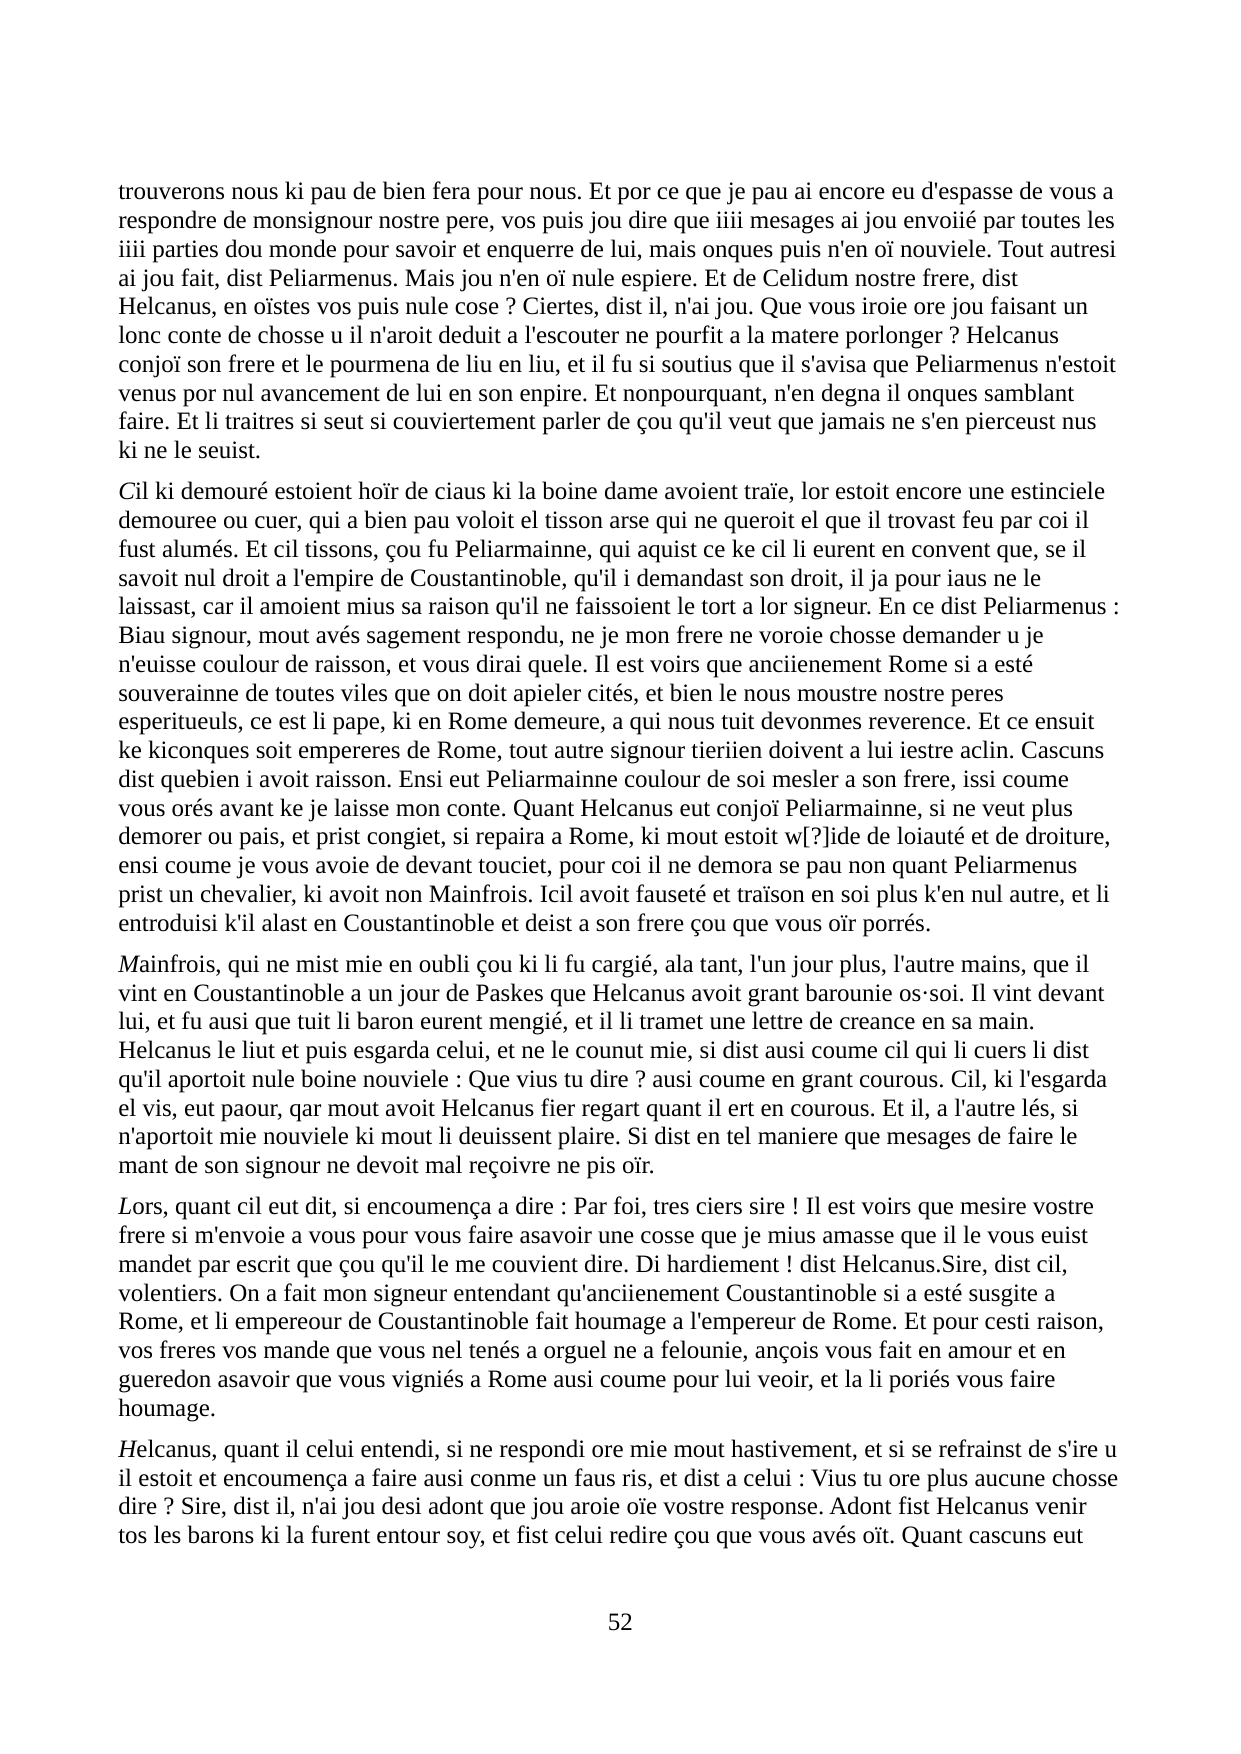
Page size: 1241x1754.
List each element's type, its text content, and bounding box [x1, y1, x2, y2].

text Cil ki demouré estoient hoïr de ciaus ki la boine dame avoient traïe, lor estoit encore une estinciele demouree ou cuer, qui a bien pau voloit el tisson arse qui ne queroit el que il trovast feu par coi il fust alumés. Et cil tissons, çou fu Peliarmainne, qui aquist ce ke cil li eurent en convent que, se il savoit nul droit a l'empire de Coustantinoble, qu'il i demandast son droit, il ja pour iaus ne le laissast, car il amoient mius sa raison qu'il ne faissoient le tort a lor signeur. En ce dist Peliarmenus : Biau signour, mout avés sagement respondu, ne je mon frere ne voroie chosse demander u je n'euisse coulour de raisson, et vous dirai quele. Il est voirs que anciienement Rome si a esté souverainne de toutes viles que on doit apieler cités, et bien le nous moustre nostre peres esperitueuls, ce est li pape, ki en Rome demeure, a qui nous tuit devonmes reverence. Et ce ensuit ke kiconques soit empereres de Rome, tout autre signour tieriien doivent a lui iestre aclin. Cascuns dist quebien i avoit raisson. Ensi eut Peliarmainne coulour de soi mesler a son frere, issi coume vous orés avant ke je laisse mon conte. Quant Helcanus eut conjoï Peliarmainne, si ne veut plus demorer ou pais, et prist congiet, si repaira a Rome, ki mout estoit w[?]ide de loiauté et de droiture, ensi coume je vous avoie de devant touciet, pour coi il ne demora se pau non quant Peliarmenus prist un chevalier, ki avoit non Mainfrois. Icil avoit fauseté et traïson en soi plus k'en nul autre, et li entroduisi k'il alast en Coustantinoble et deist a son frere çou que vous oïr porrés. [118, 275, 1122, 735]
text Mainfrois, qui ne mist mie en oubli çou ki li fu cargié, ala tant, l'un jour plus, l'autre mains, que il vint en Coustantinoble a un jour de Paskes que Helcanus avoit grant barounie os·soi. Il vint devant lui, et fu ausi que tuit li baron eurent mengié, et il li tramet une lettre de creance en sa main. Helcanus le liut et puis esgarda celui, et ne le counut mie, si dist ausi coume cil qui li cuers li dist qu'il aportoit nule boine nouviele : Que vius tu dire ? ausi coume en grant courous. Cil, ki l'esgarda el vis, eut paour, qar mout avoit Helcanus fier regart quant il ert en courous. Et il, a l'autre lés, si n'aportoit mie nouviele ki mout li deuissent plaire. Si dist en tel maniere que mesages de faire le mant de son signour ne devoit mal reçoivre ne pis oïr. [118, 748, 1122, 978]
text De ci se parti ier uns mes ki m'en aporta nouvieles, dist Helcanus, n'a mie iii jours. Si est tous sains et haitiés. Mais li dus, ses sires, est mors, dont il est mout destorbés. Ensi avient, dist Perliarmenus, de ciaus ki plus ne pueent vivre, ausi conme de nostre frere Fastidorus. Ensi va, dist Helcanus, li mort as mors, et li vif au vif. Et por çou feroit il boin le bien faire ki poroit, car apriés nostre mort trouverons nous ki pau de bien fera pour nous. Et por ce que je pau ai encore eu d'espasse de vous a respondre de monsignour nostre pere, vos puis jou dire que iiii mesages ai jou envoiié par toutes les iiii parties dou monde pour savoir et enquerre de lui, mais onques puis n'en oï nouviele. Tout autresi ai jou fait, dist Peliarmenus. Mais jou n'en oï nule espiere. Et de Celidum nostre frere, dist Helcanus, en oïstes vos puis nule cose ? Ciertes, dist il, n'ai jou. Que vous iroie ore jou faisant un lonc conte de chosse u il n'aroit deduit a l'escouter ne pourfit a la matere porlonger ? Helcanus conjoï son frere et le pourmena de liu en liu, et il fu si soutius que il s'avisa que Peliarmenus n'estoit venus por nul avancement de lui en son enpire. Et nonpourquant, n'en degna il onques samblant faire. Et li traitres si seut si couviertement parler de çou qu'il veut que jamais ne s'en pierceust nus ki ne le seuist. [118, 176, 1122, 263]
text Lors, quant cil eut dit, si encoumença a dire : Par foi, tres ciers sire ! Il est voirs que mesire vostre frere si m'envoie a vous pour vous faire asavoir une cosse que je mius amasse que il le vous euist mandet par escrit que çou qu'il le me couvient dire. Di hardiement ! dist Helcanus.Sire, dist cil, volentiers. On a fait mon signeur entendant qu'anciienement Coustantinoble si a esté susgite a Rome, et li empereour de Coustantinoble fait houmage a l'empereur de Rome. Et pour cesti raison, vos freres vos mande que vous nel tenés a orguel ne a felounie, ançois vous fait en amour et en gueredon asavoir que vous vigniés a Rome ausi coume pour lui veoir, et la li poriés vous faire houmage. [118, 990, 1122, 1220]
text Helcanus, quant il celui entendi, si ne respondi ore mie mout hastivement, et si se refrainst de s'ire u il estoit et encoumença a faire ausi conme un faus ris, et dist a celui : Vius tu ore plus aucune chosse dire ? Sire, dist il, n'ai jou desi adont que jou aroie oïe vostre response. Adont fist Helcanus venir tos les barons ki la furent entour soy, et fist celui redire çou que vous avés oït. Quant cascuns eut entendut, si dist Helcanus : Ore, biau signour, avés vous ore entendut de mon tres cier frere Peliarmenus. Vous samble bien qu'il ait raisson a çou que vos avés oït ? Aucuns i eut ki ne se peurent taire qu'il ne deissent : Sire, il nous samble que nous aions une tiere convoitié dou diable. Ne porons nous jamais vivre en pais ! Biau signour, dist il, convoitise et envie ne puet pro avoir. Et ne vous esmiervelliés de Peliarmenum, car il resamble l'uel que jou ai oït conter que li convoitous Alixandres trouva sor le perron de maubre, liqueus li fu moustrés par senefiance qu'il ne seroit ja plains, tout fust il que nus ne pooit contre lui contrester. Autresi ne puet soufire a Peliarmaine chose u il ne doit rien avoir. Et por çou que je quic que Peliarmenus ait pris cuer en aucun de vous, me convient que sans le consel de mes anemis li remanderai tel response. [118, 1233, 1122, 1549]
